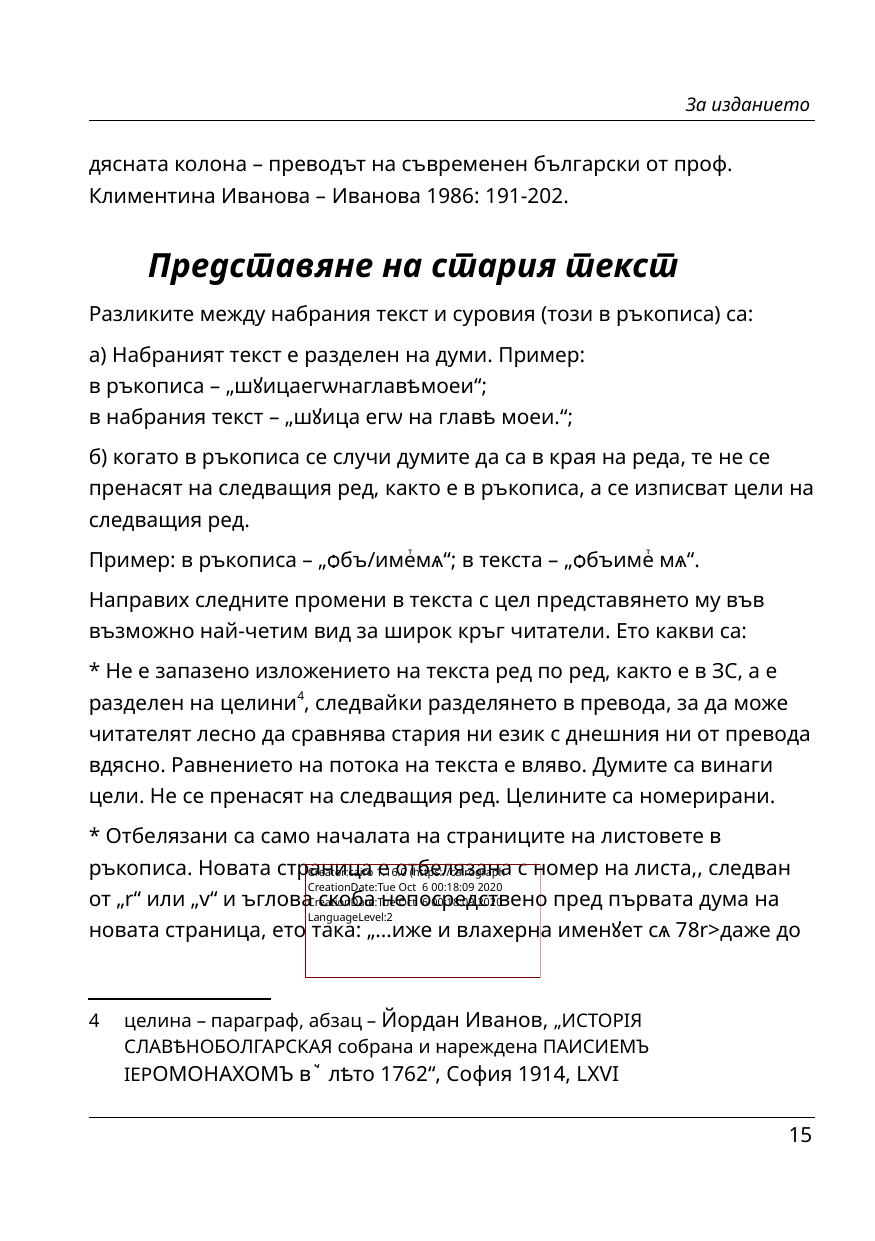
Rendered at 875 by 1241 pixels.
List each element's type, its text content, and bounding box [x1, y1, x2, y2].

text * Отбелязани са само началата на страниците на листовете в ръкописа. Новата страница е отбелязана с номер на листа,, следван от „r“ или „v“ и ъглова скоба непосредствено пред първата дума на новата страница, ето така: „…иже и влахерна именꙋет сѧ 78r>даже до дьне съ • и тамо къ тоѫ…“. Лицевата страна на листа се отбелязва с „r“, а гърбът – с „v“. [88, 821, 815, 944]
subtitle Представяне на стария текст [148, 242, 815, 287]
text Пример: в ръкописа – „ѻбъ/имеⷮмѧ“; в текста – „ѻбъимеⷮ мѧ“. [88, 545, 815, 573]
text б) когато в ръкописа се случи думите да са в края на реда, те не се пренасят на следващия ред, както е в ръкописа, а се изписват цели на следващия ред. [88, 442, 815, 533]
text целина – параграф, абзац – Йордан Иванов, „ИСТОРІЯ СЛАВѢНОБОЛГАРСКАЯ собрана и нареждена ПАИСИЕМЪ ІЕРОМОНАХОМЪ вꙿ лѣто 1762“, София 1914, LXVI [88, 1005, 815, 1088]
text Разликите между набрания текст и суровия (този в ръкописа) са: [88, 299, 815, 328]
text Произведението е представено в две колони – лява и дясна. В лявата колона е разположен старият текст от ЗС, писан от поп Герасим , а в дясната колона – преводът на съвременен български от проф. Климентина Иванова – Иванова 1986: 191-202. [88, 149, 815, 209]
text * Не е запазено изложението на текста ред по ред, както е в ЗС, а е разделен на целини, следвайки разделянето в превода, за да може читателят лесно да сравнява стария ни език с днешния ни от превода вдясно. Равнението на потока на текста е вляво. Думите са винаги цели. Не се пренасят на следващия ред. Целините са номерирани. [88, 656, 815, 810]
text Направих следните промени в текста с цел представянето му във възможно най-четим вид за широк кръг читатели. Ето какви са: [88, 585, 815, 645]
text * Отбелязани са само началата на страниците на листовете в ръкописа. Новата страница е отбелязана с номер на листа,, следван от „r“ или „v“ и ъглова скоба непосредствено пред първата дума на новата страница, ето така: „…иже и влахерна именꙋет сѧ 78r>даже до дьне съ • и тамо къ тоѫ…“. Лицевата страна на листа се отбелязва с „r“, а гърбът – с „v“. [306, 865, 540, 944]
text а) Набраният текст е разделен на думи. Пример: в ръкописа – „шꙋицаегѡнаглавѣ­моеи“; в набрания текст – „шꙋица егѡ на главѣ моеи.“; [88, 340, 815, 431]
